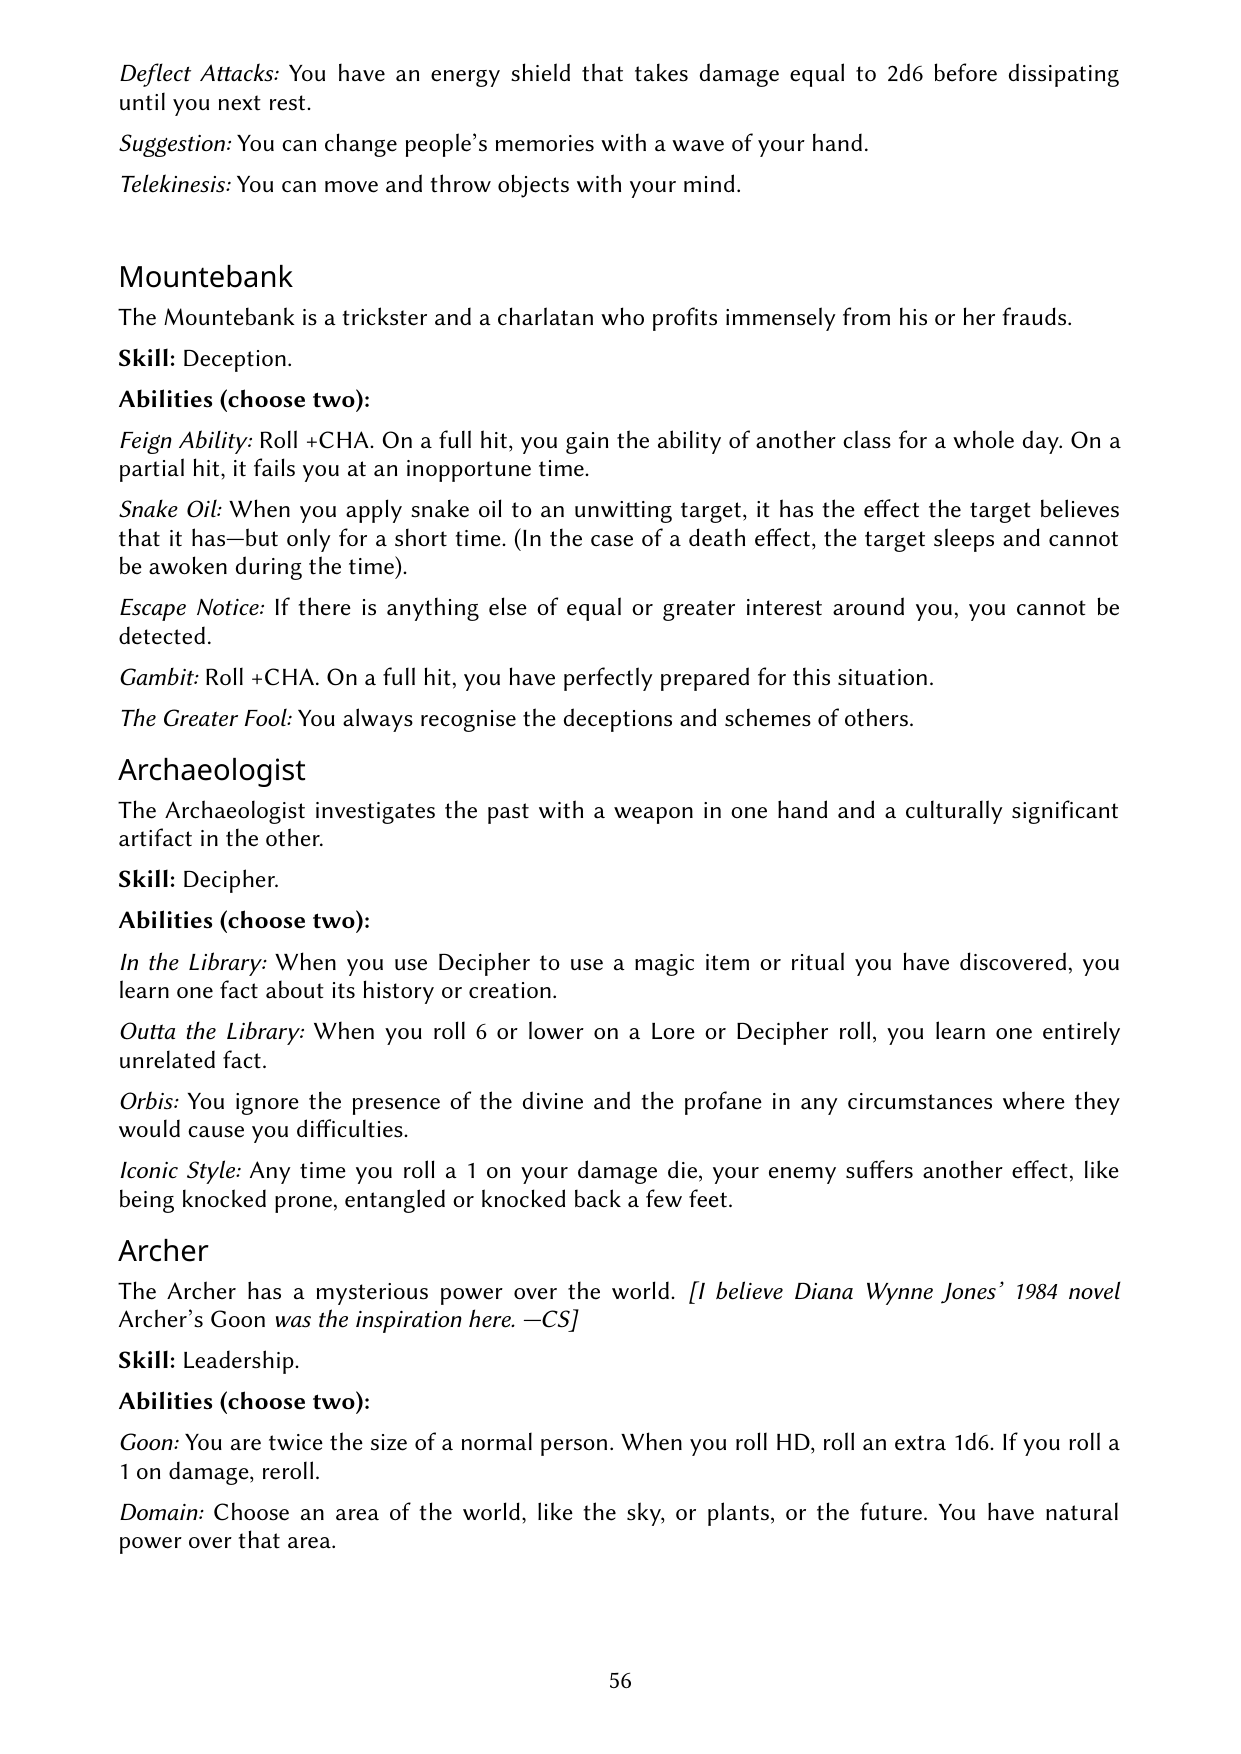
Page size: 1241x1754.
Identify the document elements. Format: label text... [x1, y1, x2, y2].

text The Mountebank is a trickster and a charlatan who profits immensely from his or her frauds. [118, 303, 1122, 331]
subtitle Mountebank [118, 256, 1122, 296]
text Gambit: Roll +CHA. On a full hit, you have perfectly prepared for this situation. [118, 663, 1122, 692]
text Deflect Attacks: You have an energy shield that takes damage equal to 2d6 before dissipating until you next rest. [118, 59, 1122, 116]
text Snake Oil: When you apply snake oil to an unwitting target, it has the effect the target believes that it has—but only for a short time. (In the case of a death effect, the target sleeps and cannot be awoken during the time). [118, 495, 1122, 581]
text Abilities (choose two): [118, 385, 1122, 413]
text Orbis: You ignore the presence of the divine and the profane in any circumstances where they would cause you difficulties. [118, 1087, 1122, 1144]
text In the Library: When you use Decipher to use a magic item or ritual you have discovered, you learn one fact about its history or creation. [118, 948, 1122, 1005]
text Abilities (choose two): [118, 907, 1122, 935]
text Skill: Deception. [118, 344, 1122, 372]
text Feign Ability: Roll +CHA. On a full hit, you gain the ability of another class for a whole day. On a partial hit, it fails you at an inopportune time. [118, 426, 1122, 483]
subtitle Archaeologist [118, 749, 1122, 789]
text Suggestion: You can change people’s memories with a wave of your hand. [118, 129, 1122, 157]
text Iconic Style: Any time you roll a 1 on your damage die, your enemy suffers another effect, like being knocked prone, entangled or knocked back a few feet. [118, 1156, 1122, 1213]
text Telekinesis: You can move and throw objects with your mind. [118, 170, 1122, 198]
text The Archaeologist investigates the past with a weapon in one hand and a culturally significant artifact in the other. [118, 796, 1122, 853]
text Skill: Leadership. [118, 1346, 1122, 1375]
text Skill: Decipher. [118, 866, 1122, 894]
text Outta the Library: When you roll 6 or lower on a Lore or Decipher roll, you learn one entirely unrelated fact. [118, 1017, 1122, 1074]
text Goon: You are twice the size of a normal person. When you roll HD, roll an extra 1d6. If you roll a 1 on damage, reroll. [118, 1428, 1122, 1486]
text Escape Notice: If there is anything else of equal or greater interest around you, you cannot be detected. [118, 593, 1122, 651]
subtitle Archer [118, 1230, 1122, 1270]
text Abilities (choose two): [118, 1387, 1122, 1416]
text The Archer has a mysterious power over the world. [I believe Diana Wynne Jones’ 1984 novel Archer’s Goon was the inspiration here. —CS] [118, 1277, 1122, 1334]
text Domain: Choose an area of the world, like the sky, or plants, or the future. You have natural power over that area. [118, 1498, 1122, 1555]
text The Greater Fool: You always recognise the deceptions and schemes of others. [118, 704, 1122, 733]
